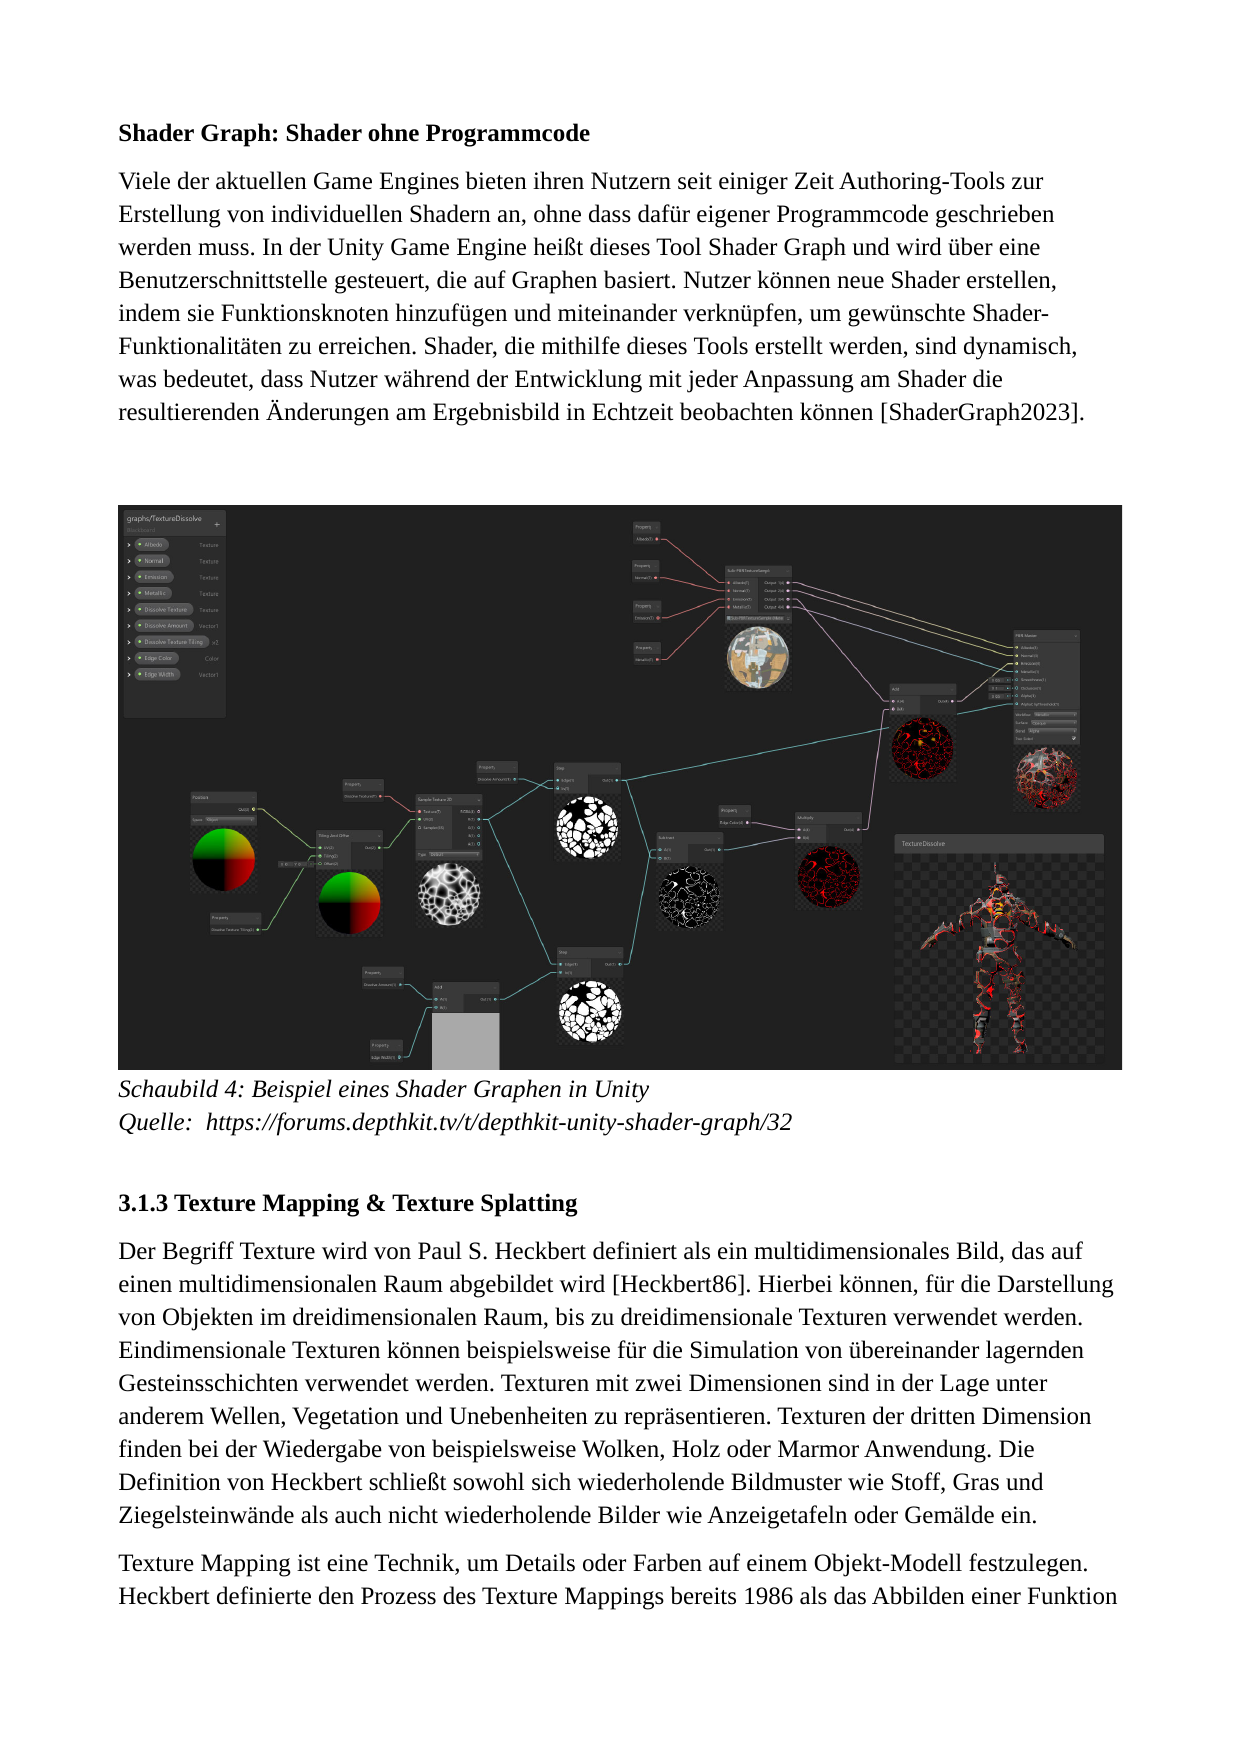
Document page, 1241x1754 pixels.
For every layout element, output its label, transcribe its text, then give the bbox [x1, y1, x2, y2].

text Viele der aktuellen Game Engines bieten ihren Nutzern seit einiger Zeit Authoring-Tools zur Erstellung von individuellen Shadern an, ohne dass dafür eigener Programmcode geschrieben werden muss. In der Unity Game Engine heißt dieses Tool Shader Graph und wird über eine Benutzerschnittstelle gesteuert, die auf Graphen basiert. Nutzer können neue Shader erstellen, indem sie Funktionsknoten hinzufügen und miteinander verknüpfen, um gewünschte Shader-Funktionalitäten zu erreichen. Shader, die mithilfe dieses Tools erstellt werden, sind dynamisch, was bedeutet, dass Nutzer während der Entwicklung mit jeder Anpassung am Shader die resultierenden Änderungen am Ergebnisbild in Echtzeit beobachten können [ShaderGraph2023]. [118, 166, 1122, 426]
text Texture Mapping ist eine Technik, um Details oder Farben auf einem Objekt-Modell festzulegen. Heckbert definierte den Prozess des Texture Mappings bereits 1986 als das Abbilden einer Funktion [118, 1548, 1122, 1609]
text Der Begriff Texture wird von Paul S. Heckbert definiert als ein multidimensionales Bild, das auf einen multidimensionalen Raum abgebildet wird [Heckbert86]. Hierbei können, für die Darstellung von Objekten im dreidimensionalen Raum, bis zu dreidimensionale Texturen verwendet werden. Eindimensionale Texturen können beispielsweise für die Simulation von übereinander lagernden Gesteinsschichten verwendet werden. Texturen mit zwei Dimensionen sind in der Lage unter anderem Wellen, Vegetation und Unebenheiten zu repräsentieren. Texturen der dritten Dimension finden bei der Wiedergabe von beispielsweise Wolken, Holz oder Marmor Anwendung. Die Definition von Heckbert schließt sowohl sich wiederholende Bildmuster wie Stoff, Gras und Ziegelsteinwände als auch nicht wiederholende Bilder wie Anzeigetafeln oder Gemälde ein. [118, 1236, 1122, 1529]
text 3.1.3 Texture Mapping & Texture Splatting [118, 1188, 1122, 1217]
text Shader Graph: Shader ohne Programmcode [118, 118, 1122, 147]
picture [118, 505, 1123, 1070]
text Schaubild 4: Beispiel eines Shader Graphen in Unity Quelle: https://forums.depthkit.tv/t/depthkit-unity-shader-graph/32 [118, 1070, 1122, 1136]
